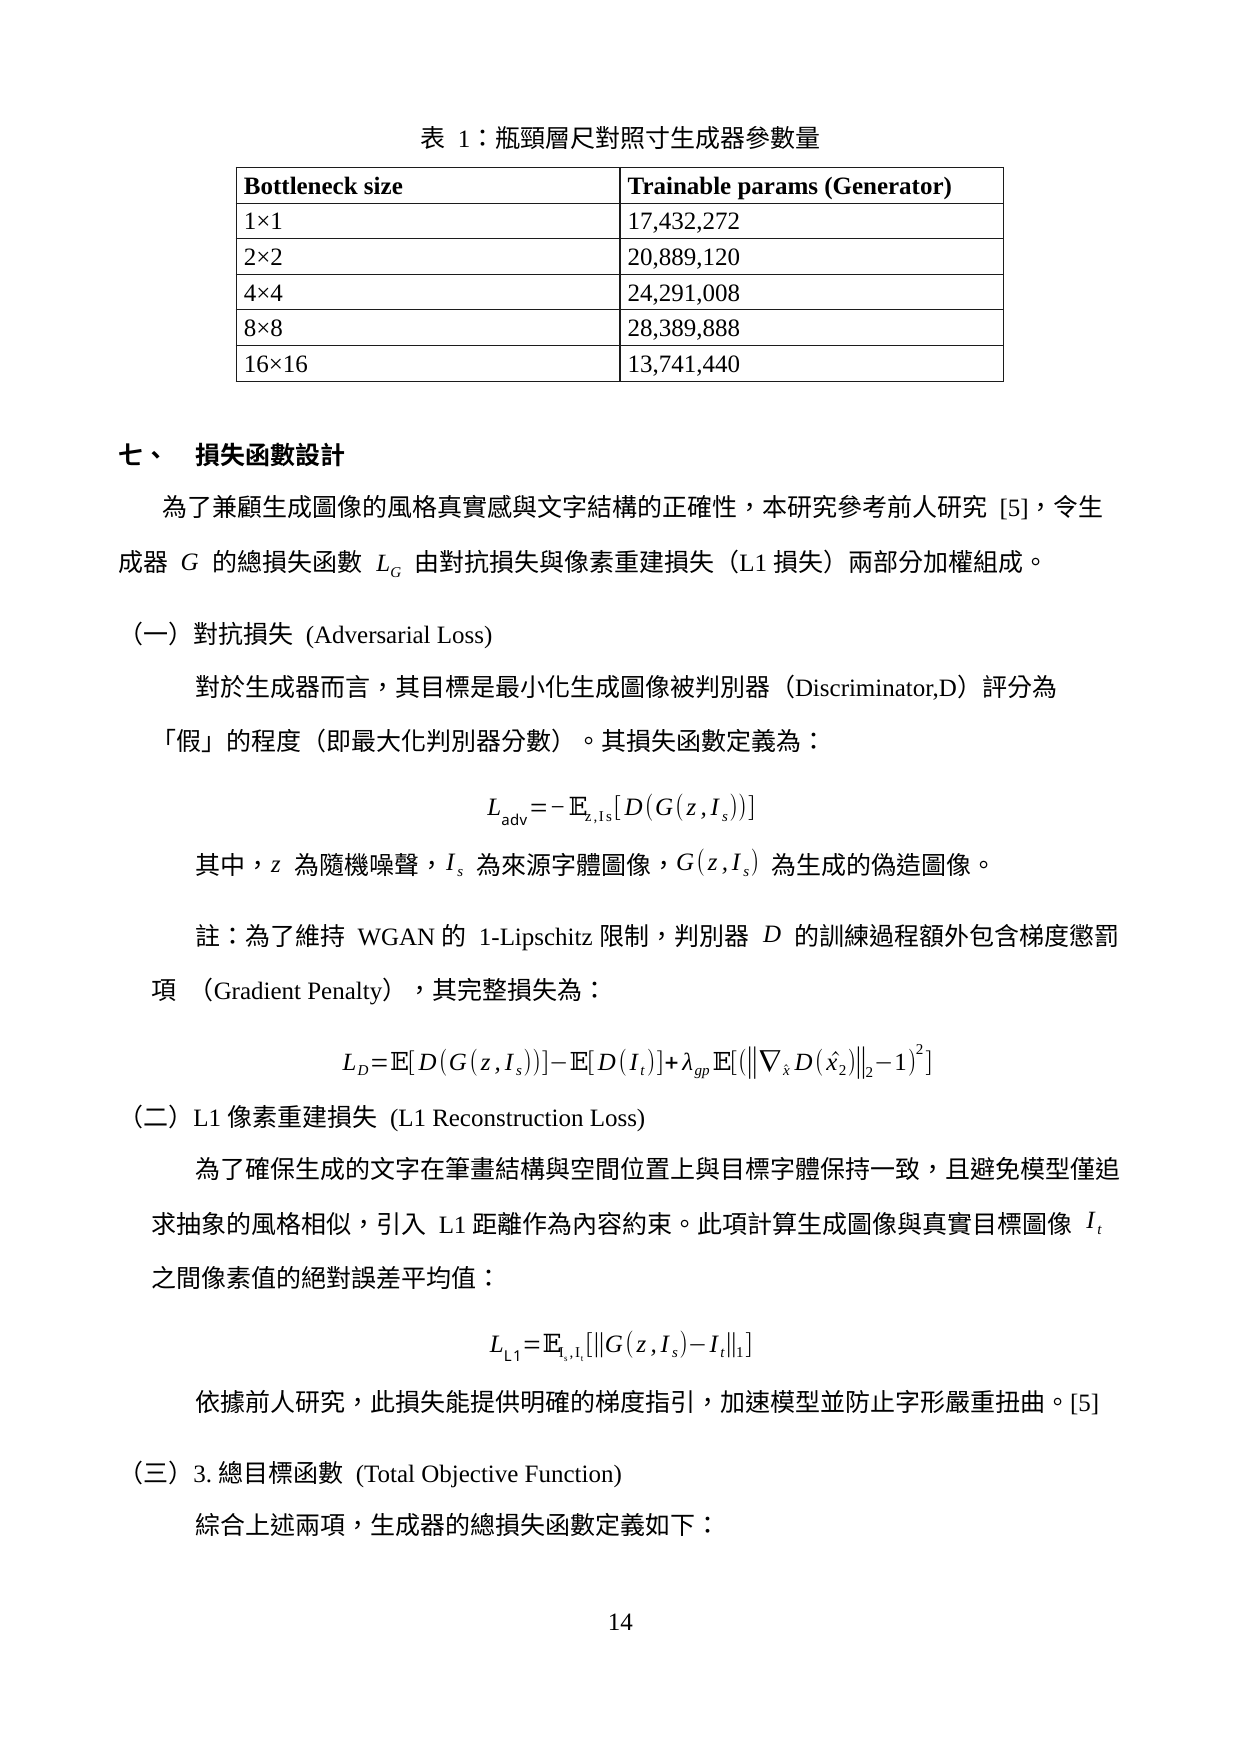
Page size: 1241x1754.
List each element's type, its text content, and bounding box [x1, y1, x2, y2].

table_header Trainable params (Generator) [621, 168, 1003, 202]
table_header Bottleneck size [237, 168, 619, 202]
subtitle 3. 總目標函數 (Total Objective Function) [118, 1453, 1122, 1489]
table_cell 17,432,272 [621, 204, 1003, 238]
subtitle 損失函數設計 [118, 435, 1122, 472]
text 為了兼顧生成圖像的風格真實感與文字結構的正確性，本研究參考前人研究 [5]，令生成器 的總損失函數 由對抗損失與像素重建損失（L1 損失）兩部分加權組成。 [118, 488, 1122, 580]
table_cell 20,889,120 [621, 239, 1003, 274]
text 表 1：瓶頸層尺對照寸生成器參數量 [118, 118, 1122, 154]
subtitle L1 像素重建損失 (L1 Reconstruction Loss) [118, 1097, 1122, 1133]
table_cell 1×1 [237, 204, 619, 238]
table_cell 28,389,888 [621, 310, 1003, 345]
table_cell 16×16 [237, 346, 619, 381]
table_cell 4×4 [237, 275, 619, 309]
table_cell 8×8 [237, 310, 619, 345]
text 其中， 為隨機噪聲， 為來源字體圖像， 為生成的偽造圖像。 [151, 846, 1122, 882]
text 綜合上述兩項，生成器的總損失函數定義如下： [151, 1506, 1122, 1542]
subtitle 對抗損失 (Adversarial Loss) [118, 615, 1122, 651]
text 對於生成器而言，其目標是最小化生成圖像被判別器（Discriminator,D）評分為「假」的程度（即最大化判別器分數）。其損失函數定義為： [151, 667, 1122, 758]
text 為了確保生成的文字在筆畫結構與空間位置上與目標字體保持一致，且避免模型僅追求抽象的風格相似，引入 L1 距離作為內容約束。此項計算生成圖像與真實目標圖像 之間像素值的絕對誤差平均值： [151, 1150, 1122, 1295]
table_cell 13,741,440 [621, 346, 1003, 381]
text 依據前人研究，此損失能提供明確的梯度指引，加速模型並防止字形嚴重扭曲。[5] [151, 1382, 1122, 1419]
text 註：為了維持 WGAN 的 1-Lipschitz 限制，判別器 的訓練過程額外包含梯度懲罰項 （Gradient Penalty），其完整損失為： [151, 916, 1122, 1007]
table_cell 24,291,008 [621, 275, 1003, 309]
table_cell 2×2 [237, 239, 619, 274]
